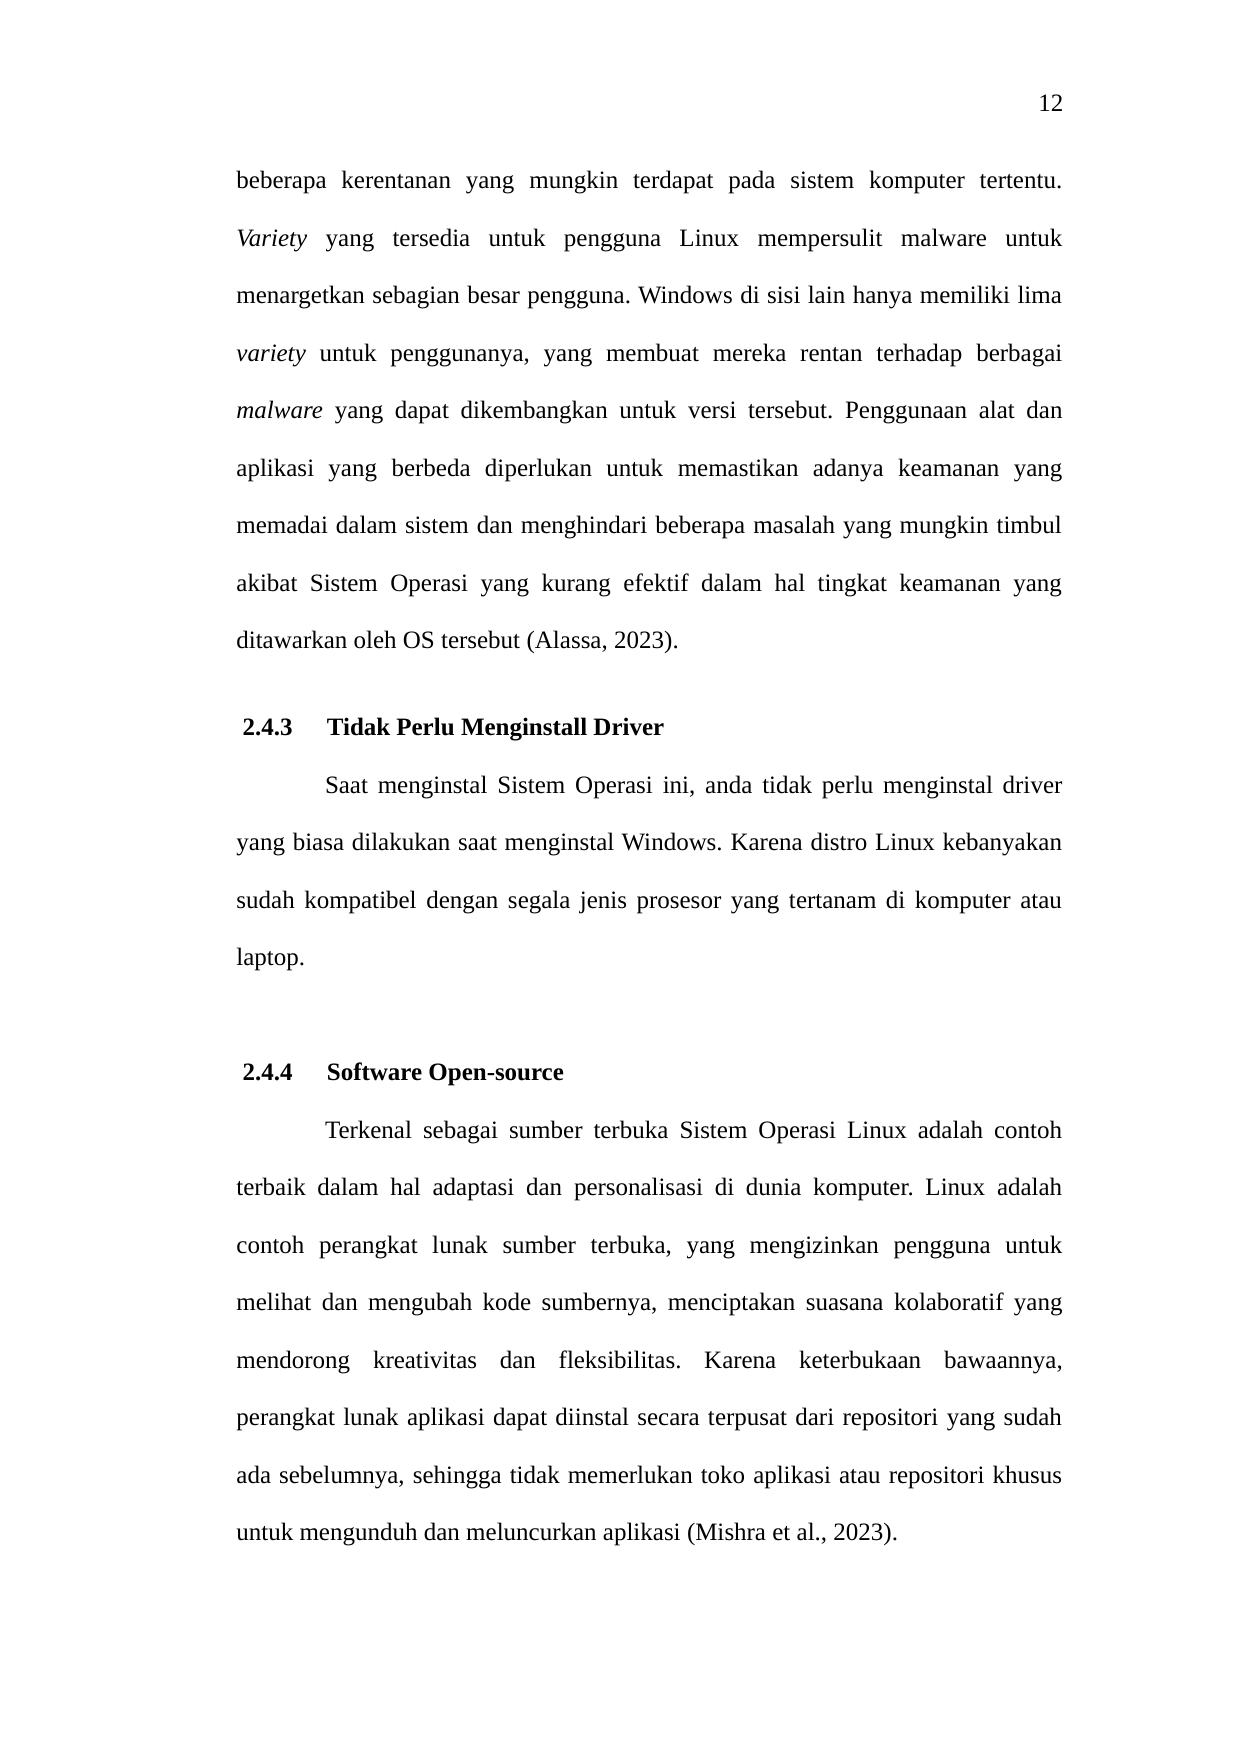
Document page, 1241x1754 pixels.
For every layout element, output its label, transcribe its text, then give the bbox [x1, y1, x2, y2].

text beberapa kerentanan yang mungkin terdapat pada sistem komputer tertentu. Variety yang tersedia untuk pengguna Linux mempersulit malware untuk menargetkan sebagian besar pengguna. Windows di sisi lain hanya memiliki lima variety untuk penggunanya, yang membuat mereka rentan terhadap berbagai malware yang dapat dikembangkan untuk versi tersebut. Penggunaan alat dan aplikasi yang berbeda diperlukan untuk memastikan adanya keamanan yang memadai dalam sistem dan menghindari beberapa masalah yang mungkin timbul akibat Sistem Operasi yang kurang efektif dalam hal tingkat keamanan yang ditawarkan oleh OS tersebut (Alassa, 2023)⁠. [236, 165, 1063, 654]
text Terkenal sebagai sumber terbuka Sistem Operasi Linux adalah contoh terbaik dalam hal adaptasi dan personalisasi di dunia komputer. Linux adalah contoh perangkat lunak sumber terbuka, yang mengizinkan pengguna untuk melihat dan mengubah kode sumbernya, menciptakan suasana kolaboratif yang mendorong kreativitas dan fleksibilitas. Karena keterbukaan bawaannya, perangkat lunak aplikasi dapat diinstal secara terpusat dari repositori yang sudah ada sebelumnya, sehingga tidak memerlukan toko aplikasi atau repositori khusus untuk mengunduh dan meluncurkan aplikasi (Mishra et al., 2023).⁠ [236, 1115, 1063, 1546]
subtitle Software Open-source [236, 1057, 1063, 1086]
text Saat menginstal Sistem Operasi ini, anda tidak perlu menginstal driver yang biasa dilakukan saat menginstal Windows. Karena distro Linux kebanyakan sudah kompatibel dengan segala jenis prosesor yang tertanam di komputer atau laptop. [236, 770, 1063, 971]
subtitle Tidak Perlu Menginstall Driver [236, 712, 1063, 741]
